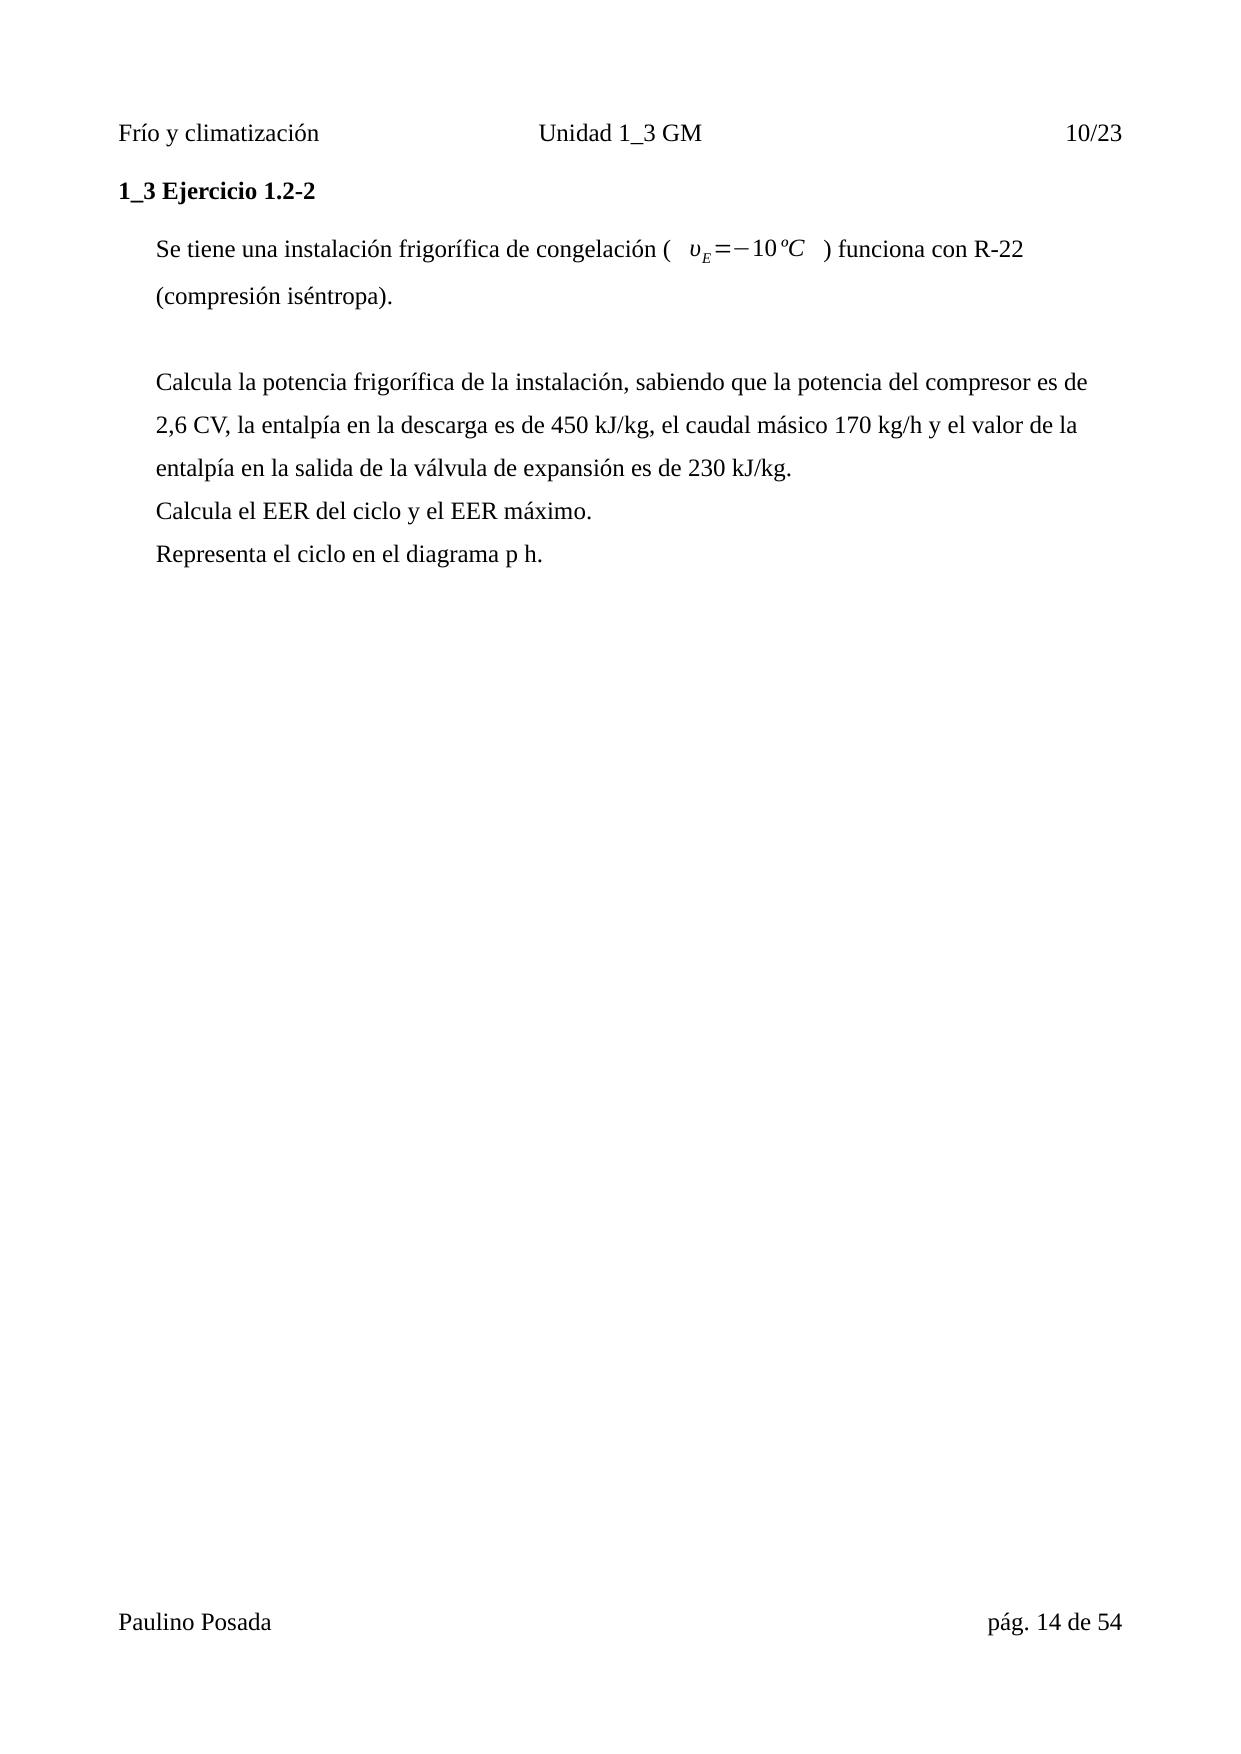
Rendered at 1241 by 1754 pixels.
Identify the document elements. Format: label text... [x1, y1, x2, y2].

text Representa el ciclo en el diagrama p h. [156, 539, 1122, 568]
text Calcula el EER del ciclo y el EER máximo. [156, 496, 1122, 525]
text Se tiene una instalación frigorífica de congelación () funciona con R-22 (compresión iséntropa). [156, 234, 1122, 309]
text Calcula la potencia frigorífica de la instalación, sabiendo que la potencia del compresor es de 2,6 CV, la entalpía en la descarga es de 450 kJ/kg, el caudal másico 170 kg/h y el valor de la entalpía en la salida de la válvula de expansión es de 230 kJ/kg. [156, 367, 1122, 482]
text 1_3 Ejercicio 1.2-2 [118, 176, 1122, 205]
